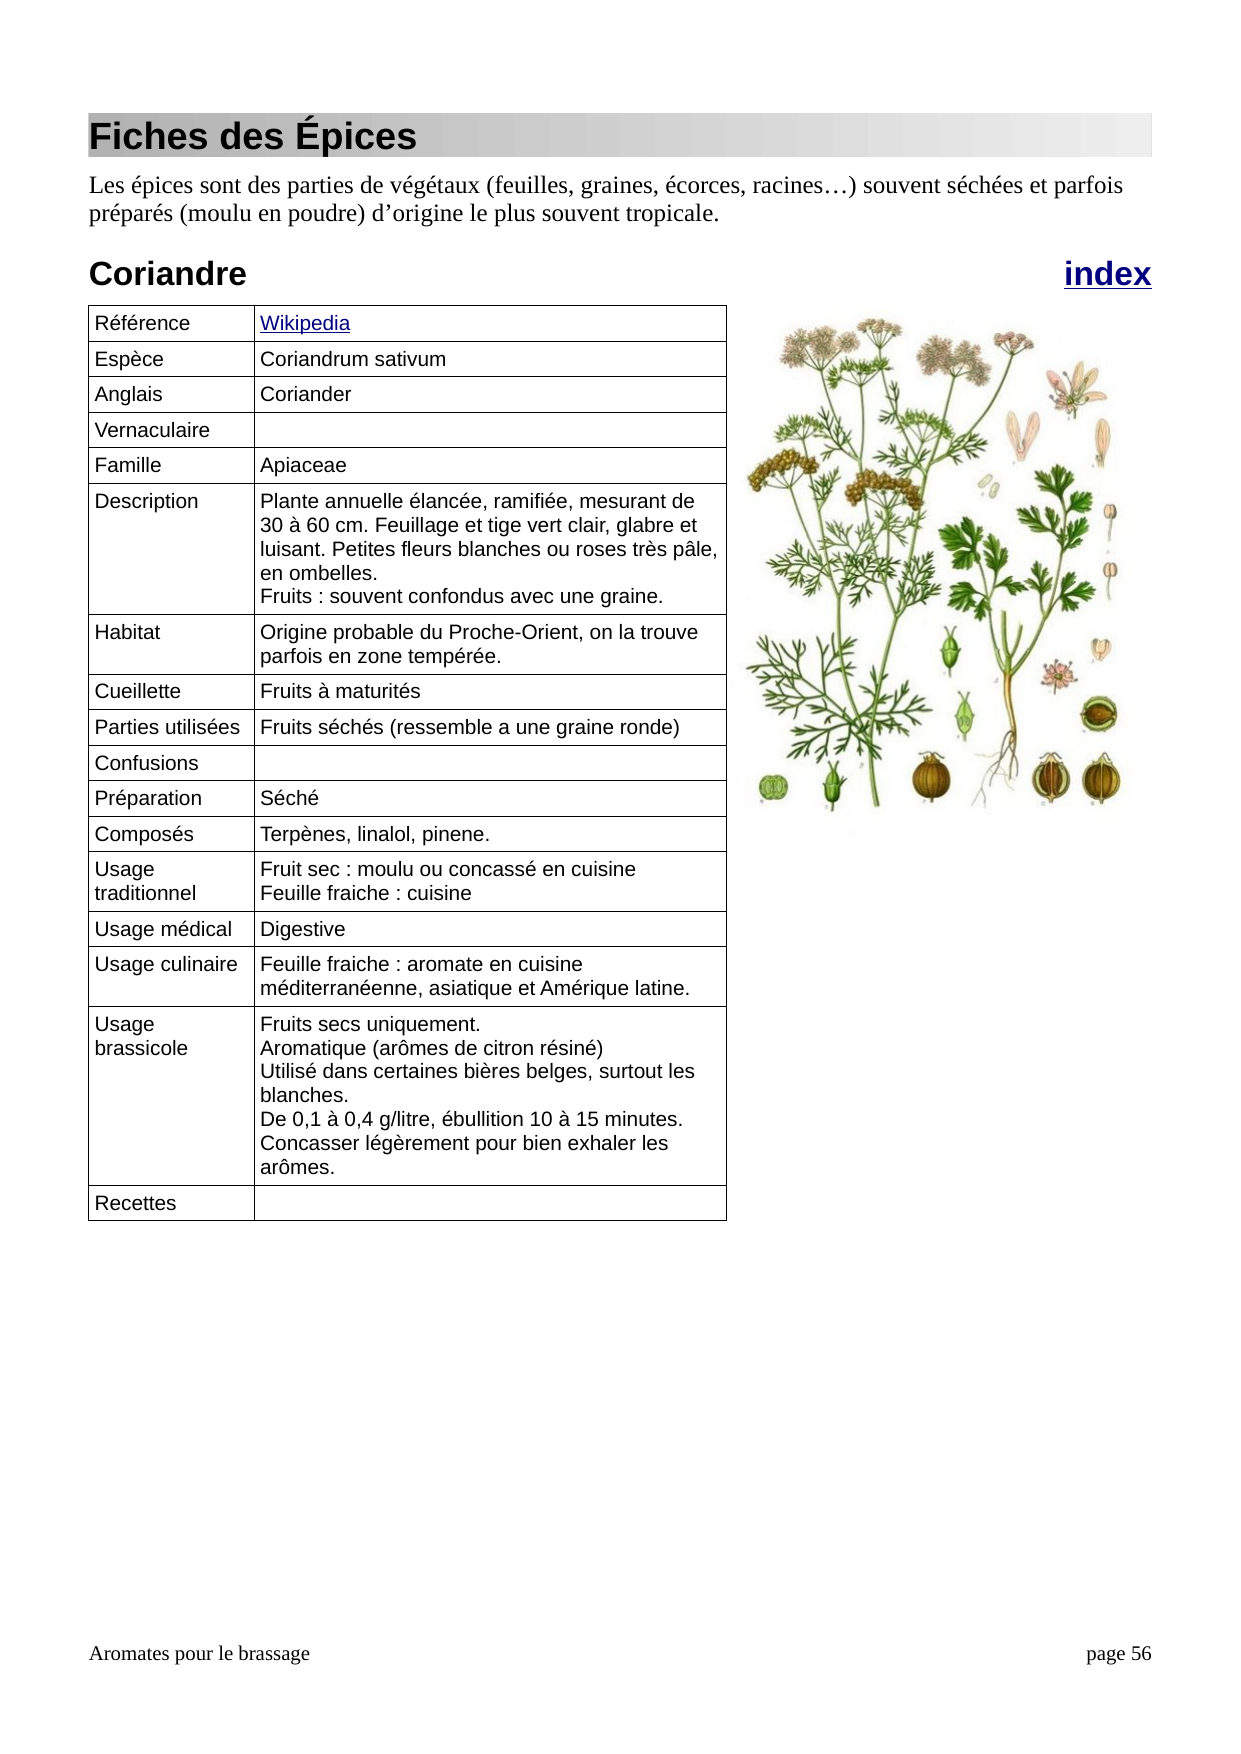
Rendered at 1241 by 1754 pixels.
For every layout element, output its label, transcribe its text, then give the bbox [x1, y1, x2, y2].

table_cell Usage traditionnel [89, 852, 254, 911]
table_cell Terpènes, linalol, pinene. [255, 817, 726, 851]
table_header Référence [89, 306, 254, 341]
table_cell Anglais [89, 377, 254, 412]
table_header Wikipedia [255, 306, 726, 341]
table_cell Fruit sec : moulu ou concassé en cuisine Feuille fraiche : cuisine [255, 852, 726, 911]
table_cell Usage culinaire [89, 947, 254, 1006]
table_cell Cueillette [89, 675, 254, 709]
table_cell Coriandrum sativum [255, 342, 726, 376]
table_cell Origine probable du Proche-Orient, on la trouve parfois en zone tempérée. [255, 615, 726, 673]
table_cell Espèce [89, 342, 254, 376]
table_cell [255, 1186, 726, 1220]
table_cell Apiaceae [255, 448, 726, 483]
table_cell Digestive [255, 912, 726, 946]
table_cell Préparation [89, 781, 254, 816]
table_cell Composés [89, 817, 254, 851]
table_cell Confusions [89, 746, 254, 780]
table_cell Description [89, 484, 254, 614]
table_cell Séché [255, 781, 726, 816]
table_cell Recettes [89, 1186, 254, 1220]
table_cell Vernaculaire [89, 413, 254, 447]
table_cell Fruits séchés (ressemble a une graine ronde) [255, 710, 726, 744]
picture [731, 309, 1149, 837]
table_cell Plante annuelle élancée, ramifiée, mesurant de 30 à 60 cm. Feuillage et tige vert clair, glabre et luisant. Petites fleurs blanches ou roses très pâle, en ombelles. Fruits : souvent confondus avec une graine. [255, 484, 726, 614]
table_cell Parties utilisées [89, 710, 254, 744]
table_cell Coriander [255, 377, 726, 412]
table_cell Usage brassicole [89, 1007, 254, 1185]
subtitle Fiches des Épices [88, 113, 1152, 157]
table_cell Famille [89, 448, 254, 483]
table_cell Feuille fraiche : aromate en cuisine méditerranéenne, asiatique et Amérique latine. [255, 947, 726, 1006]
subtitle Coriandre index [88, 254, 1152, 293]
table_cell Fruits à maturités [255, 675, 726, 709]
table_cell [255, 413, 726, 447]
text Les épices sont des parties de végétaux (feuilles, graines, écorces, racines…) souvent séchées et parfois préparés (moulu en poudre) d’origine le plus souvent tropicale. [88, 170, 1152, 227]
table_cell [255, 746, 726, 780]
table_cell Usage médical [89, 912, 254, 946]
table_cell Habitat [89, 615, 254, 673]
table_cell Fruits secs uniquement. Aromatique (arômes de citron résiné) Utilisé dans certaines bières belges, surtout les blanches. De 0,1 à 0,4 g/litre, ébullition 10 à 15 minutes. Concasser légèrement pour bien exhaler les arômes. [255, 1007, 726, 1185]
